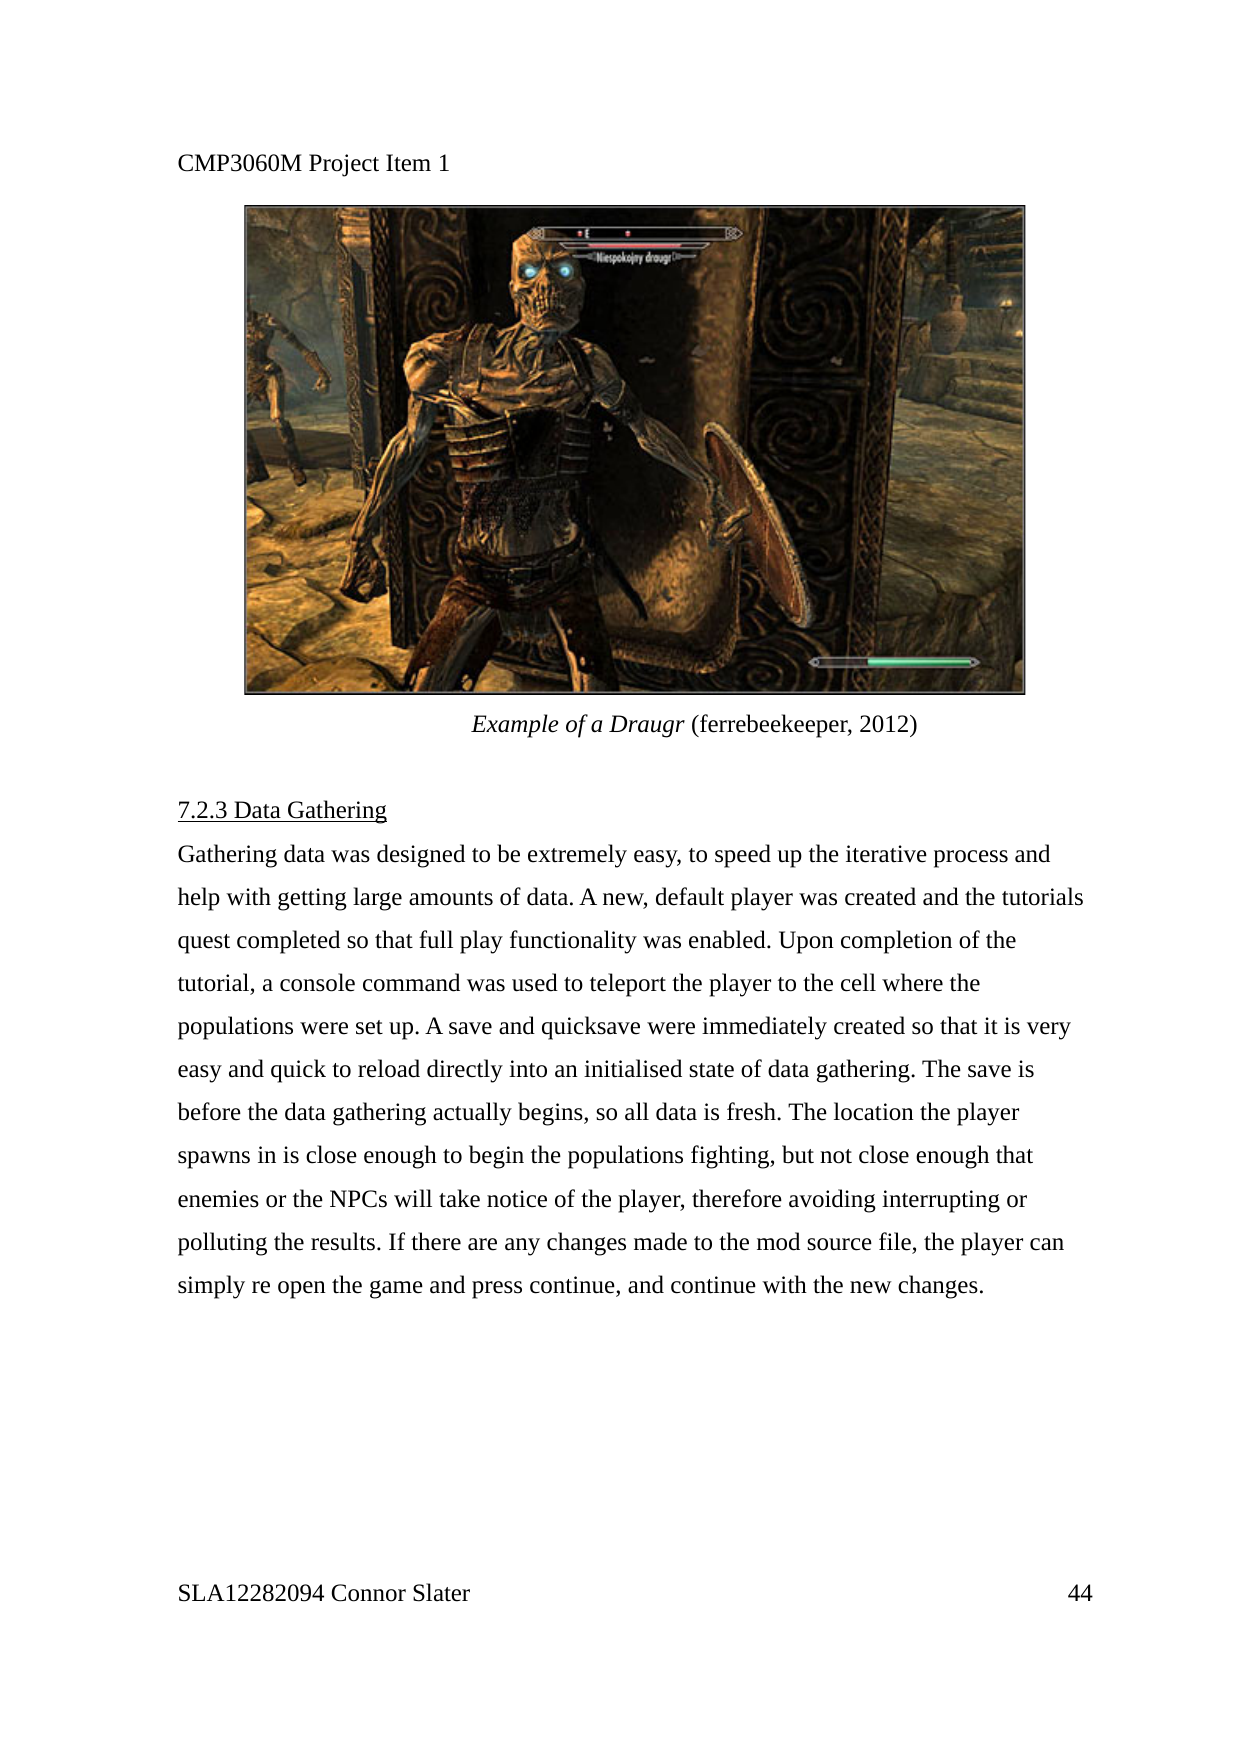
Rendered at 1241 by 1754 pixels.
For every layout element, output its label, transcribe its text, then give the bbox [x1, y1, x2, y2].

text Example of a Draugr (ferrebeekeeper, 2012) [177, 206, 1093, 738]
picture [244, 205, 1026, 695]
text 7.2.3 Data Gathering [177, 796, 1093, 824]
text Gathering data was designed to be extremely easy, to speed up the iterative process and help with getting large amounts of data. A new, default player was created and the tutorials quest completed so that full play functionality was enabled. Upon completion of the tutorial, a console command was used to teleport the player to the cell where the populations were set up. A save and quicksave were immediately created so that it is very easy and quick to reload directly into an initialised state of data gathering. The save is before the data gathering actually begins, so all data is fresh. The location the player spawns in is close enough to begin the populations fighting, but not close enough that enemies or the NPCs will take notice of the player, therefore avoiding interrupting or polluting the results. If there are any changes made to the mod source file, the player can simply re open the game and press continue, and continue with the new changes. [177, 839, 1093, 1299]
